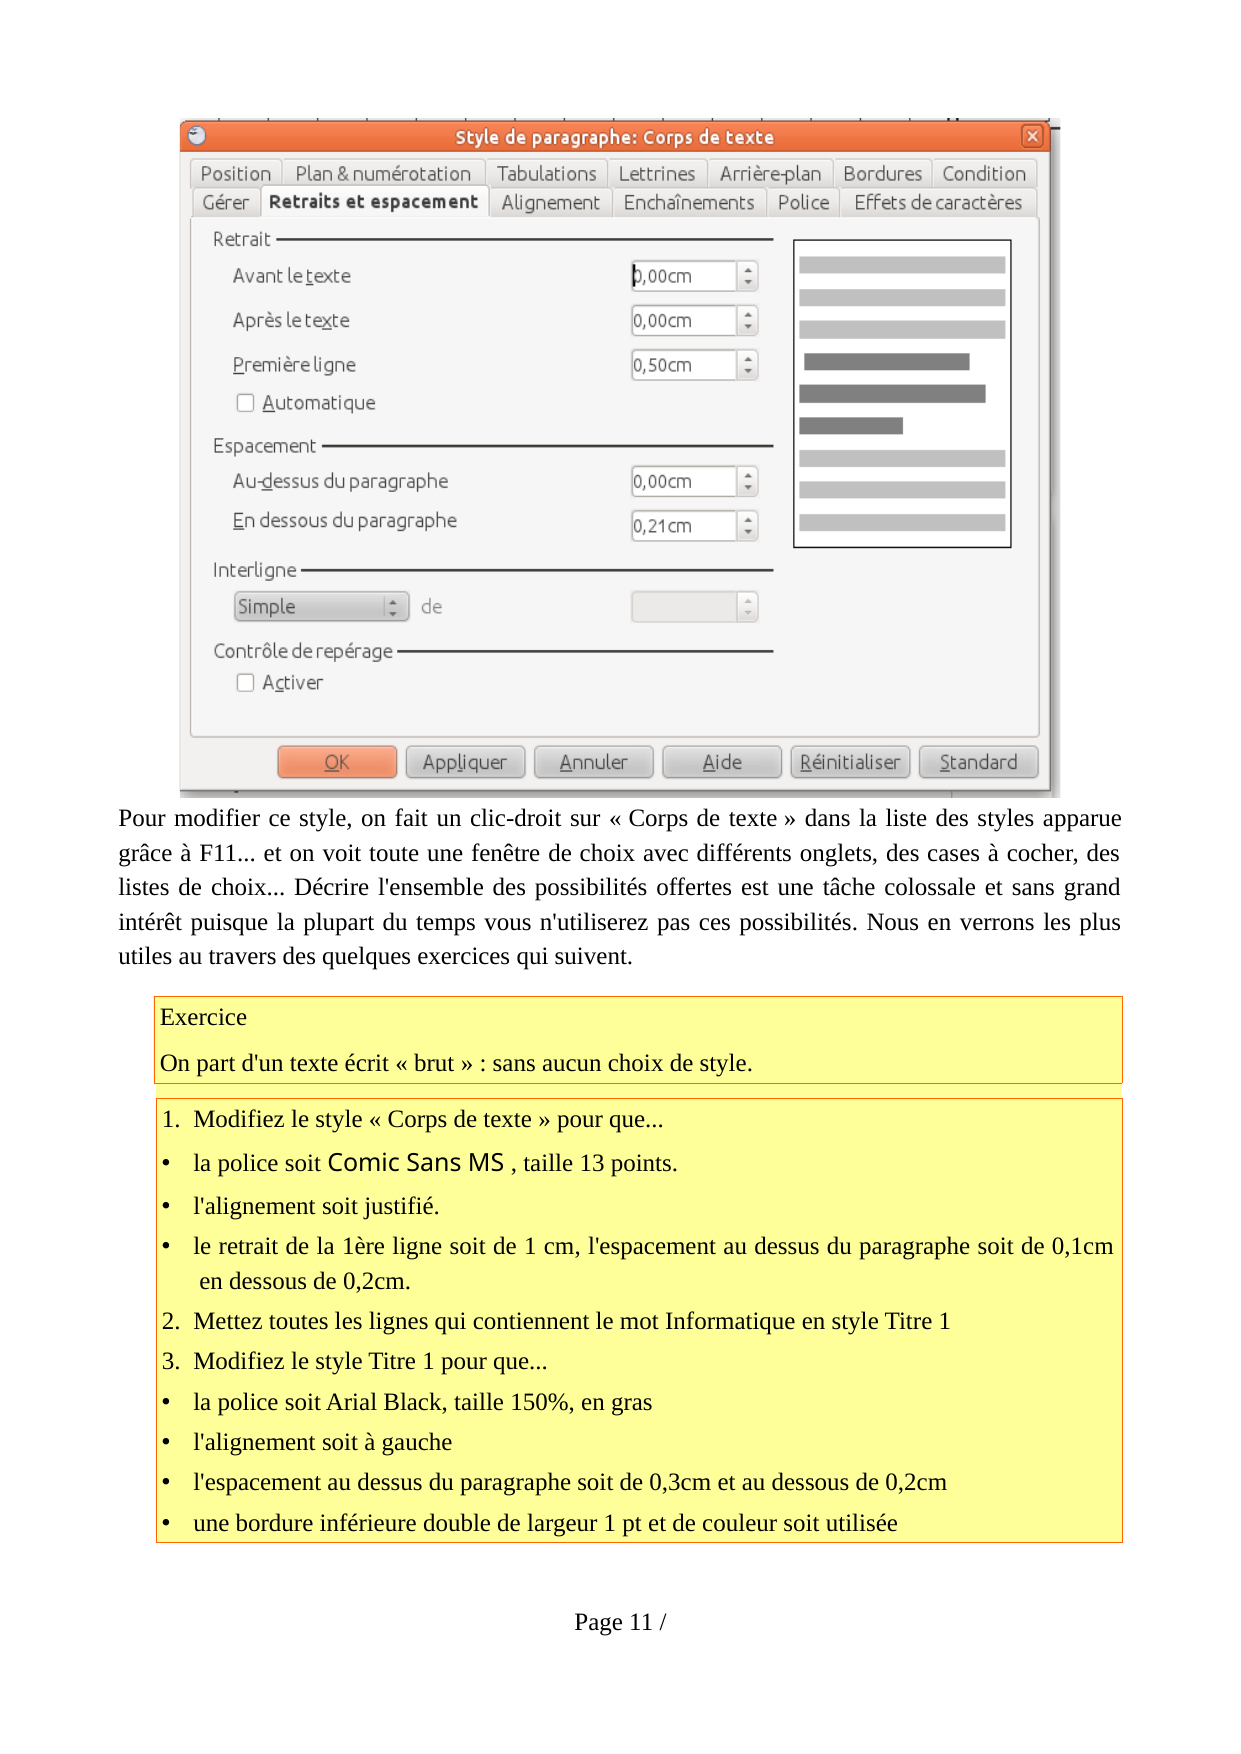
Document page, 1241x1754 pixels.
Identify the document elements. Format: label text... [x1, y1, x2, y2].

list l'alignement soit justifié. [157, 1185, 1122, 1220]
list l'alignement soit à gauche [157, 1421, 1122, 1456]
list la police soit Comic Sans MS , taille 13 points. [157, 1138, 1122, 1178]
list Modifiez le style « Corps de texte » pour que... [157, 1099, 1122, 1133]
list le retrait de la 1ère ligne soit de 1 cm, l'espacement au dessus du paragraphe soit de 0,1cm en dessous de 0,2cm. [157, 1225, 1122, 1294]
text On part d'un texte écrit « brut » : sans aucun choix de style. [155, 1042, 1122, 1083]
list l'espacement au dessus du paragraphe soit de 0,3cm et au dessous de 0,2cm [157, 1461, 1122, 1496]
list Modifiez le style Titre 1 pour que... [157, 1340, 1122, 1375]
list une bordure inférieure double de largeur 1 pt et de couleur soit utilisée [157, 1502, 1122, 1542]
list la police soit Arial Black, taille 150%, en gras [157, 1381, 1122, 1415]
text Pour modifier ce style, on fait un clic-droit sur « Corps de texte » dans la liste des styles apparue grâce à F11... et on voit toute une fenêtre de choix avec différents onglets, des cases à cocher, des listes de choix... Décrire l'ensemble des possibilités offertes est une tâche colossale et sans grand intérêt puisque la plupart du temps vous n'utiliserez pas ces possibilités. Nous en verrons les plus utiles au travers des quelques exercices qui suivent. [118, 118, 1122, 970]
list Mettez toutes les lignes qui contiennent le mot Informatique en style Titre 1 [157, 1300, 1122, 1335]
text Exercice [155, 997, 1122, 1031]
picture [179, 118, 1061, 798]
